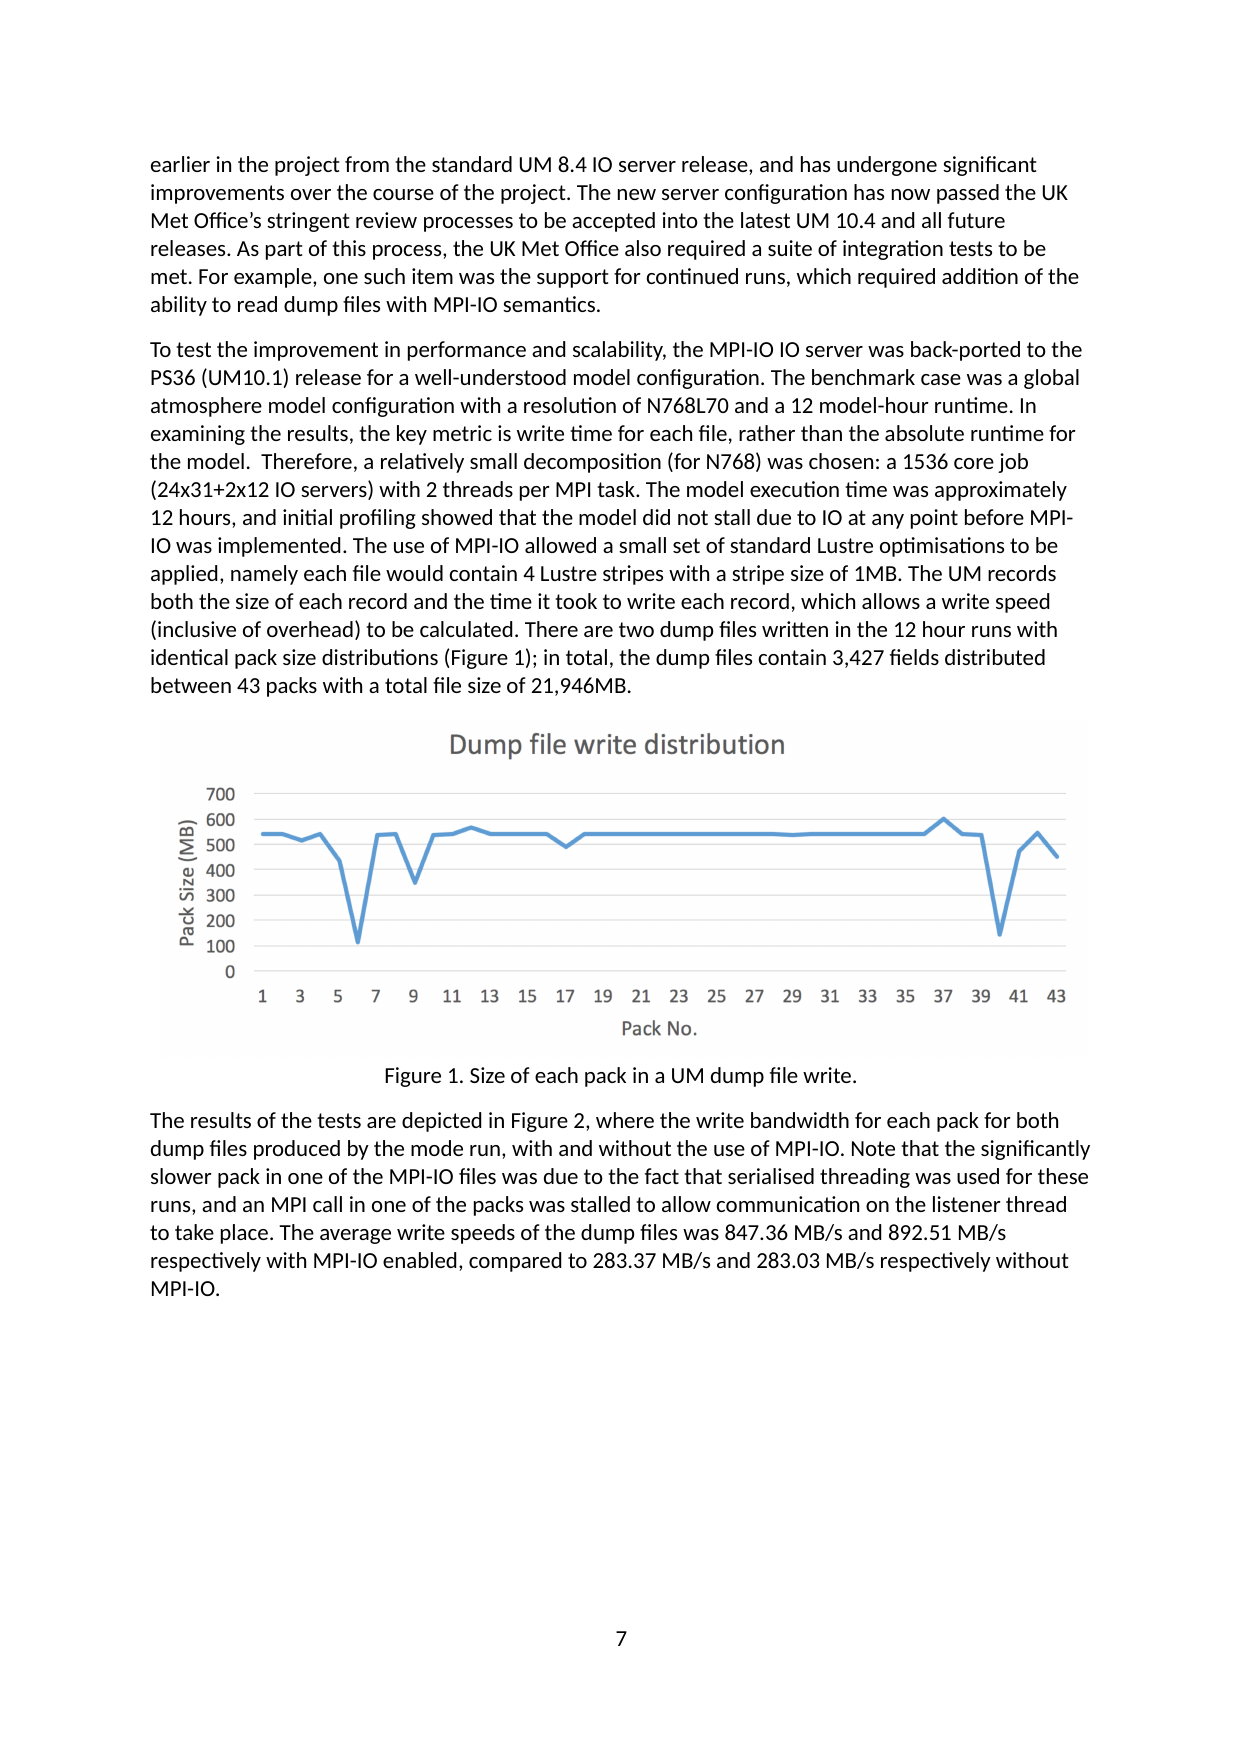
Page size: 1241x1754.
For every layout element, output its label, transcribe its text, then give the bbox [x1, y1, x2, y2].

text Figure 1. Size of each pack in a UM dump file write. [150, 716, 1092, 1089]
text To test the improvement in performance and scalability, the MPI-IO IO server was back-ported to the PS36 (UM10.1) release for a well-understood model configuration. The benchmark case was a global atmosphere model configuration with a resolution of N768L70 and a 12 model-hour runtime. In examining the results, the key metric is write time for each file, rather than the absolute runtime for the model. Therefore, a relatively small decomposition (for N768) was chosen: a 1536 core job (24x31+2x12 IO servers) with 2 threads per MPI task. The model execution time was approximately 12 hours, and initial profiling showed that the model did not stall due to IO at any point before MPI-IO was implemented. The use of MPI-IO allowed a small set of standard Lustre optimisations to be applied, namely each file would contain 4 Lustre stripes with a stripe size of 1MB. The UM records both the size of each record and the time it took to write each record, which allows a write speed (inclusive of overhead) to be calculated. There are two dump files written in the 12 hour runs with identical pack size distributions (Figure 1); in total, the dump files contain 3,427 fields distributed between 43 packs with a total file size of 21,946MB. [150, 335, 1092, 699]
text The results of the tests are depicted in Figure 2, where the write bandwidth for each pack for both dump files produced by the mode run, with and without the use of MPI-IO. Note that the significantly slower pack in one of the MPI-IO files was due to the fact that serialised threading was used for these runs, and an MPI call in one of the packs was stalled to allow communication on the listener thread to take place. The average write speeds of the dump files was 847.36 MB/s and 892.51 MB/s respectively with MPI-IO enabled, compared to 283.37 MB/s and 283.03 MB/s respectively without MPI-IO. [150, 1106, 1092, 1302]
picture [154, 715, 1088, 1061]
text earlier in the project from the standard UM 8.4 IO server release, and has undergone significant improvements over the course of the project. The new server configuration has now passed the UK Met Office’s stringent review processes to be accepted into the latest UM 10.4 and all future releases. As part of this process, the UK Met Office also required a suite of integration tests to be met. For example, one such item was the support for continued runs, which required addition of the ability to read dump files with MPI-IO semantics. [150, 150, 1092, 318]
